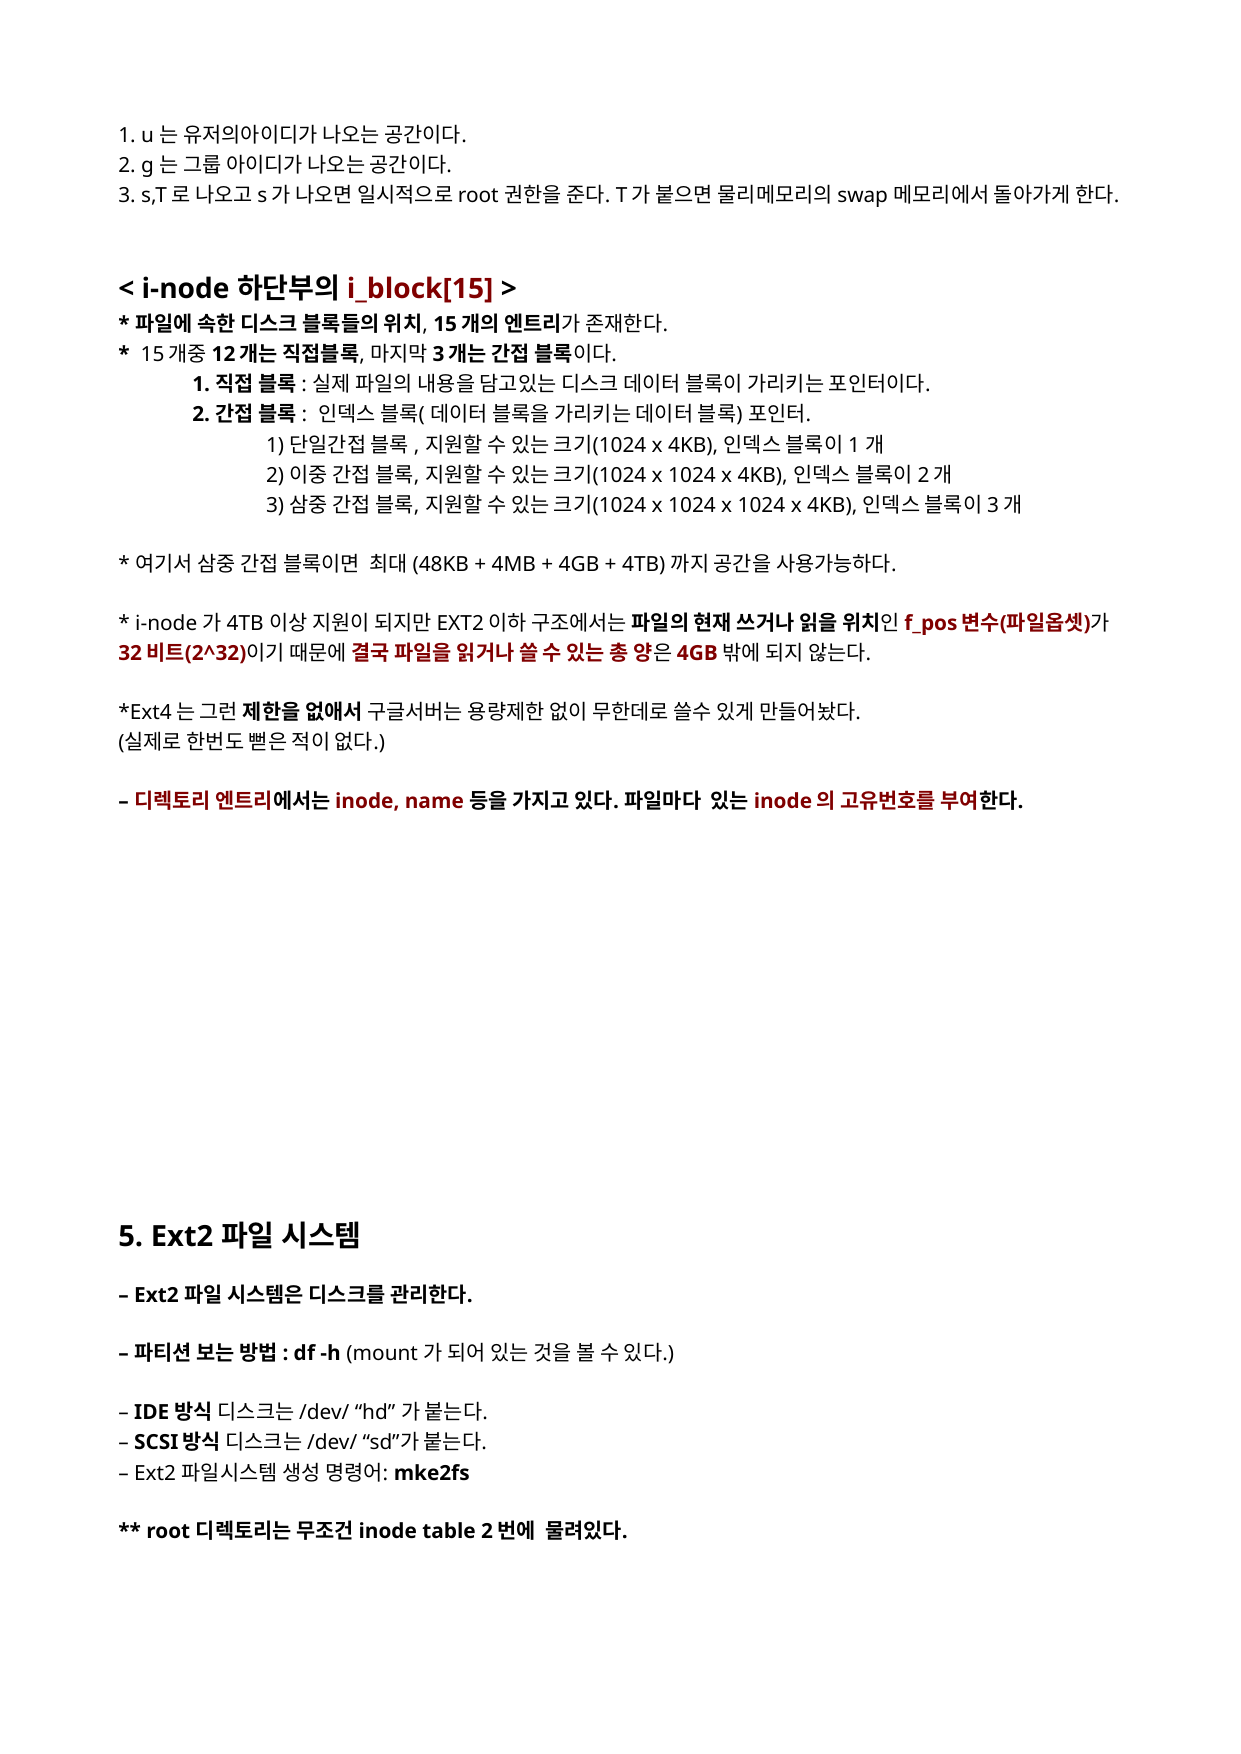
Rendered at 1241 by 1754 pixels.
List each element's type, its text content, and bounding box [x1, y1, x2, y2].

text – SCSI방식 디스크는 /dev/ “sd”가 붙는다. [118, 1426, 1122, 1456]
text *Ext4는 그런 제한을 없애서 구글서버는 용량제한 없이 무한데로 쓸수 있게 만들어놨다. [118, 695, 1122, 726]
text – Ext2 파일 시스템은 디스크를 관리한다. [118, 1278, 1122, 1308]
text – 디렉토리 엔트리에서는 inode, name 등을 가지고 있다. 파일마다 있는 inode의 고유번호를 부여한다. [118, 784, 1122, 814]
text 3) 삼중 간접 블록, 지원할 수 있는 크기(1024 x 1024 x 1024 x 4KB), 인덱스 블록이 3개 [118, 489, 1122, 519]
text (실제로 한번도 뻗은 적이 없다.) [118, 726, 1122, 756]
text – IDE 방식 디스크는 /dev/ “hd” 가 붙는다. [118, 1395, 1122, 1426]
text 2. 간접 블록 : 인덱스 블록( 데이터 블록을 가리키는 데이터 블록) 포인터. [118, 398, 1122, 428]
text 2) 이중 간접 블록, 지원할 수 있는 크기(1024 x 1024 x 4KB), 인덱스 블록이 2개 [118, 458, 1122, 489]
text – 파티션 보는 방법 : df -h (mount 가 되어 있는 것을 볼 수 있다.) [118, 1337, 1122, 1367]
text ** root 디렉토리는 무조건 inode table 2번에 물려있다. [118, 1515, 1122, 1545]
text < i-node 하단부의 i_block[15] > [118, 266, 1122, 307]
text 5. Ext2 파일 시스템 [118, 1213, 1122, 1255]
text * 여기서 삼중 간접 블록이면 최대 (48KB + 4MB + 4GB + 4TB) 까지 공간을 사용가능하다. [118, 547, 1122, 578]
text 2. g 는 그룹 아이디가 나오는 공간이다. [118, 148, 1122, 179]
text * i-node 가 4TB 이상 지원이 되지만 EXT2이하 구조에서는 파일의 현재 쓰거나 읽을 위치인 f_pos변수(파일옵셋)가 32비트(2^32)이기 때문에 결국 파일을 읽거나 쓸 수 있는 총 양은 4GB밖에 되지 않는다. [118, 606, 1122, 667]
text * 15개중 12개는 직접블록, 마지막 3개는 간접 블록이다. [118, 337, 1122, 367]
text 1. 직접 블록 : 실제 파일의 내용을 담고있는 디스크 데이터 블록이 가리키는 포인터이다. [118, 367, 1122, 398]
text – Ext2 파일시스템 생성 명령어: mke2fs [118, 1456, 1122, 1486]
text 3. s,T로 나오고 s가 나오면 일시적으로 root 권한을 준다. T가 붙으면 물리메모리의 swap 메모리에서 돌아가게 한다. [118, 179, 1122, 209]
text 1. u 는 유저의아이디가 나오는 공간이다. [118, 118, 1122, 148]
text 1) 단일간접 블록 , 지원할 수 있는 크기(1024 x 4KB), 인덱스 블록이 1 개 [118, 428, 1122, 458]
text * 파일에 속한 디스크 블록들의 위치, 15개의 엔트리가 존재한다. [118, 307, 1122, 337]
